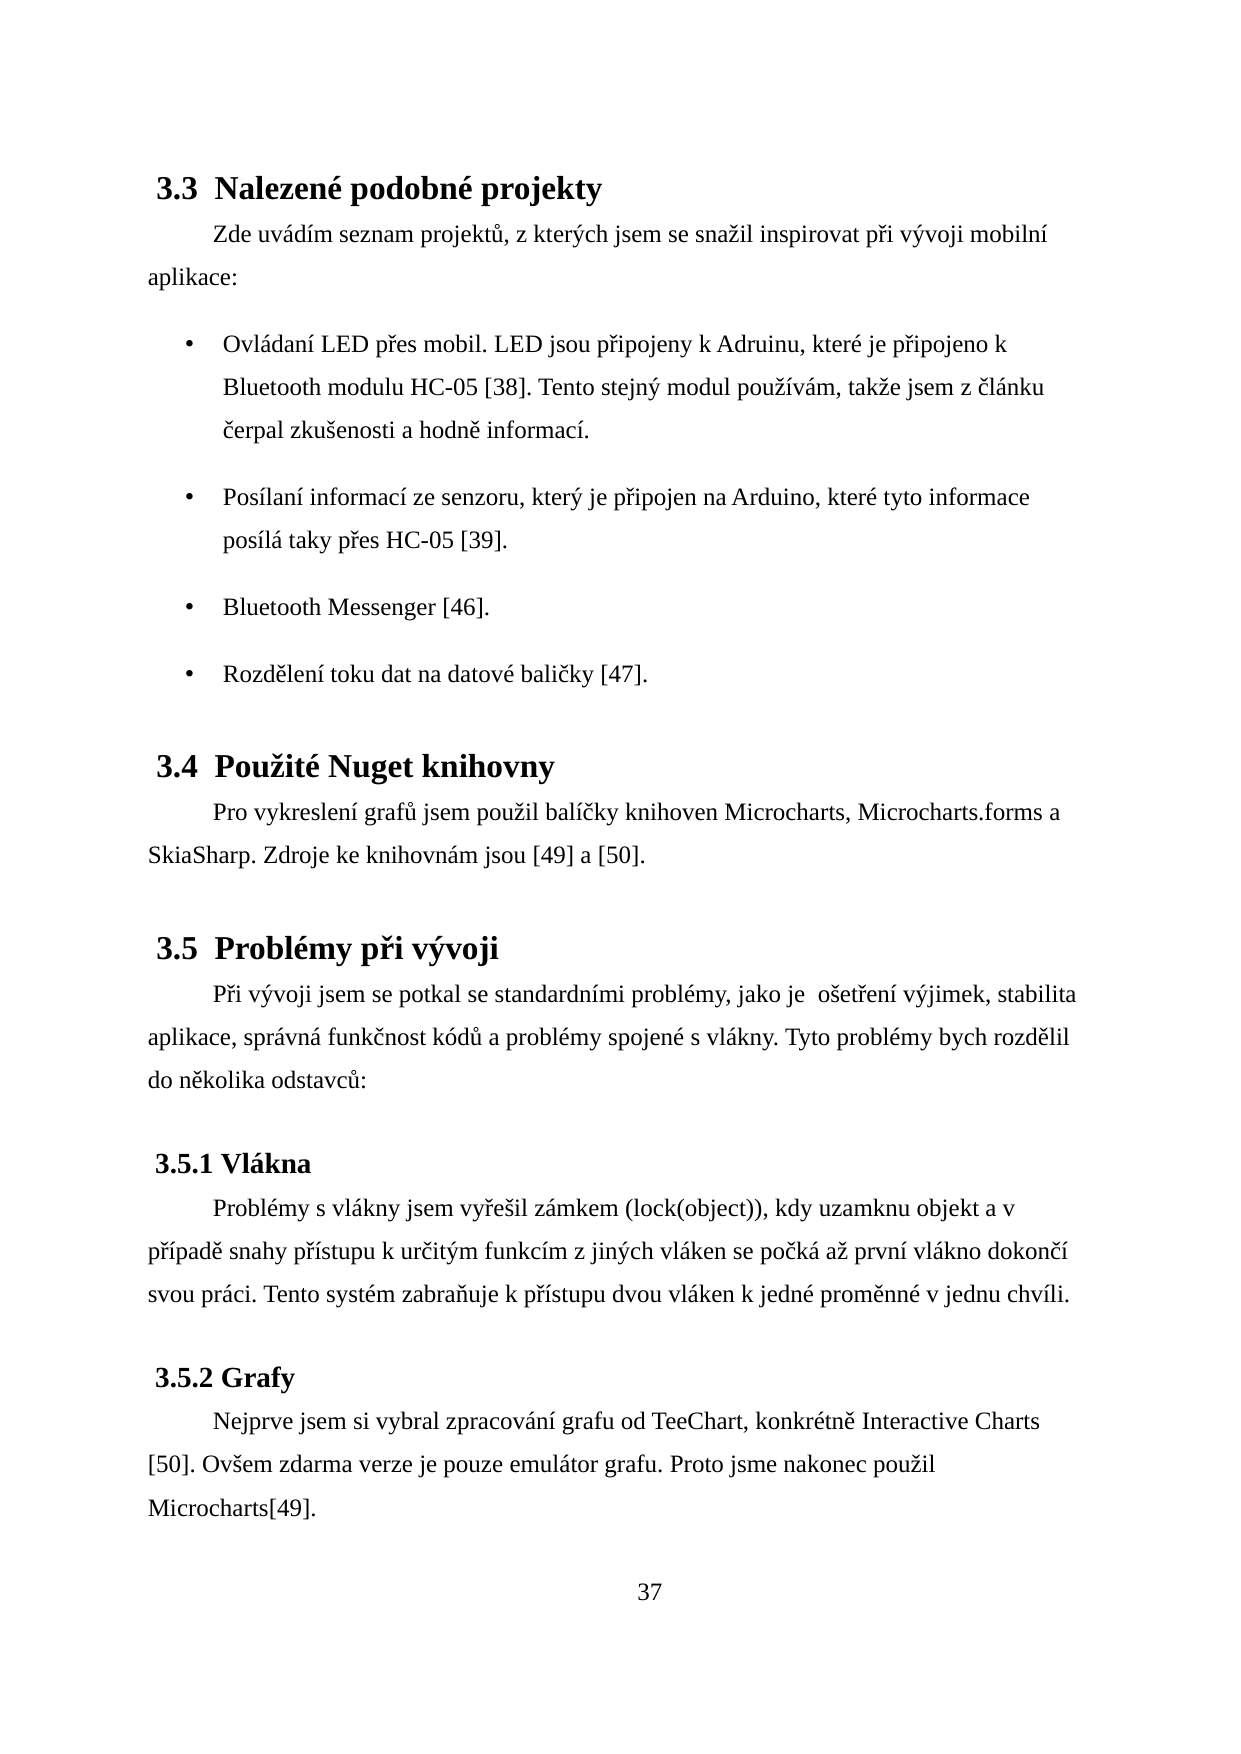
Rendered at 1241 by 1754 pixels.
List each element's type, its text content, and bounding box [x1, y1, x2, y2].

subtitle Nalezené podobné projekty [148, 168, 1093, 207]
list Posílaní informací ze senzoru, který je připojen na Arduino, které tyto informace posílá taky přes HC-05 [39]. [185, 482, 1093, 554]
subtitle Použité Nuget knihovny [148, 746, 1093, 785]
subtitle Grafy [148, 1360, 1093, 1394]
list Rozdělení toku dat na datové baličky [47]. [185, 659, 1093, 688]
list Bluetooth Messenger [46]. [185, 592, 1093, 621]
subtitle Vlákna [148, 1147, 1093, 1180]
text Zde uvádím seznam projektů, z kterých jsem se snažil inspirovat při vývoji mobilní aplikace: [148, 219, 1093, 291]
text Pro vykreslení grafů jsem použil balíčky knihoven Microcharts, Microcharts.forms a SkiaSharp. Zdroje ke knihovnám jsou [49] a [50]. [148, 797, 1093, 869]
subtitle Problémy při vývoji [148, 928, 1093, 966]
text Nejprve jsem si vybral zpracování grafu od TeeChart, konkrétně Interactive Charts [50]. Ovšem zdarma verze je pouze emulátor grafu. Proto jsme nakonec použil Microcharts[49]. [148, 1406, 1093, 1521]
list Ovládaní LED přes mobil. LED jsou připojeny k Adruinu, které je připojeno k Bluetooth modulu HC-05 [38]. Tento stejný modul používám, takže jsem z článku čerpal zkušenosti a hodně informací. [185, 329, 1093, 444]
text Při vývoji jsem se potkal se standardními problémy, jako je ošetření výjimek, stabilita aplikace, správná funkčnost kódů a problémy spojené s vlákny. Tyto problémy bych rozdělil do několika odstavců: [148, 979, 1093, 1094]
text Problémy s vlákny jsem vyřešil zámkem (lock(object)), kdy uzamknu objekt a v případě snahy přístupu k určitým funkcím z jiných vláken se počká až první vlákno dokončí svou práci. Tento systém zabraňuje k přístupu dvou vláken k jedné proměnné v jednu chvíli. [148, 1193, 1093, 1308]
